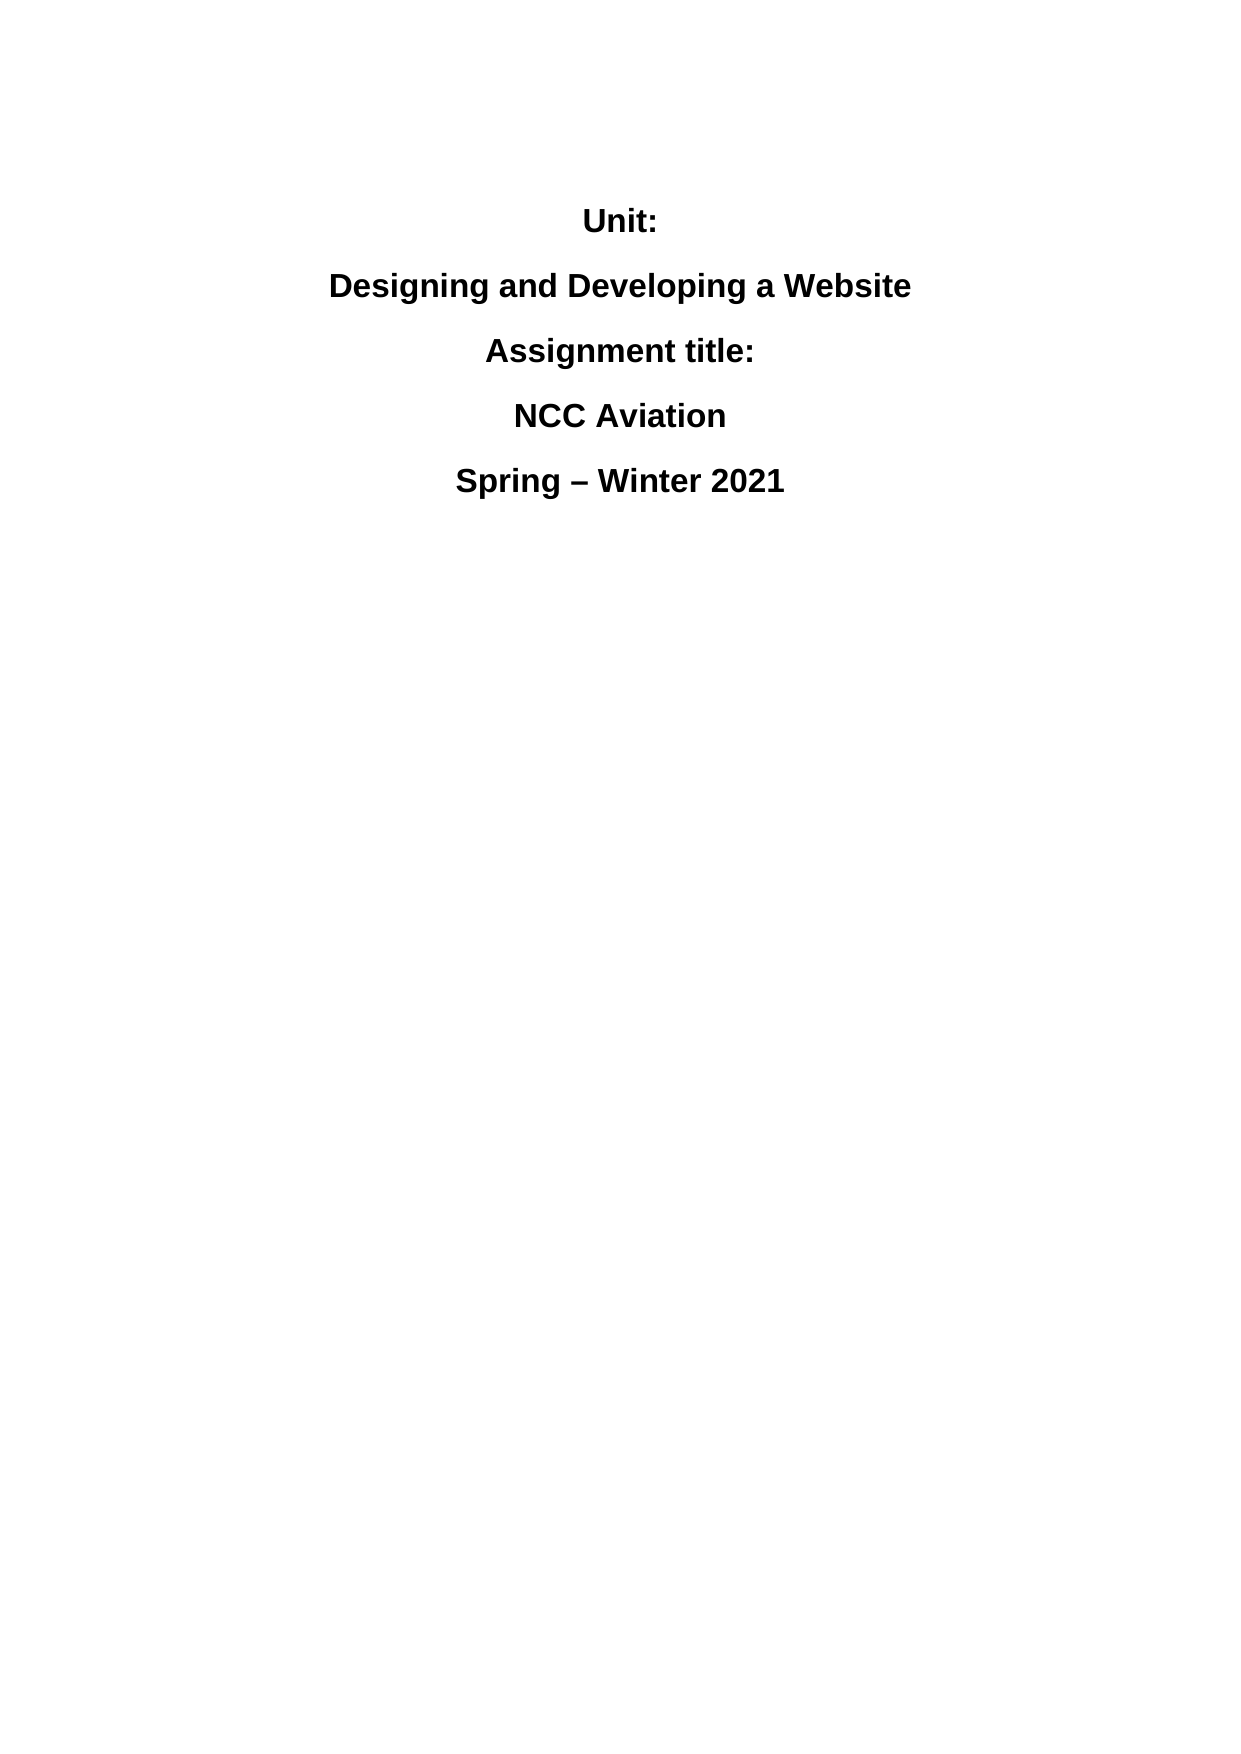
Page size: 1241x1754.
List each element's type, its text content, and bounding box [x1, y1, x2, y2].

text NCC Aviation [150, 396, 1090, 434]
text Unit: [150, 201, 1090, 239]
text Designing and Developing a Website [150, 266, 1090, 304]
text Assignment title: [150, 331, 1090, 369]
text Spring – Winter 2021 [150, 461, 1090, 544]
